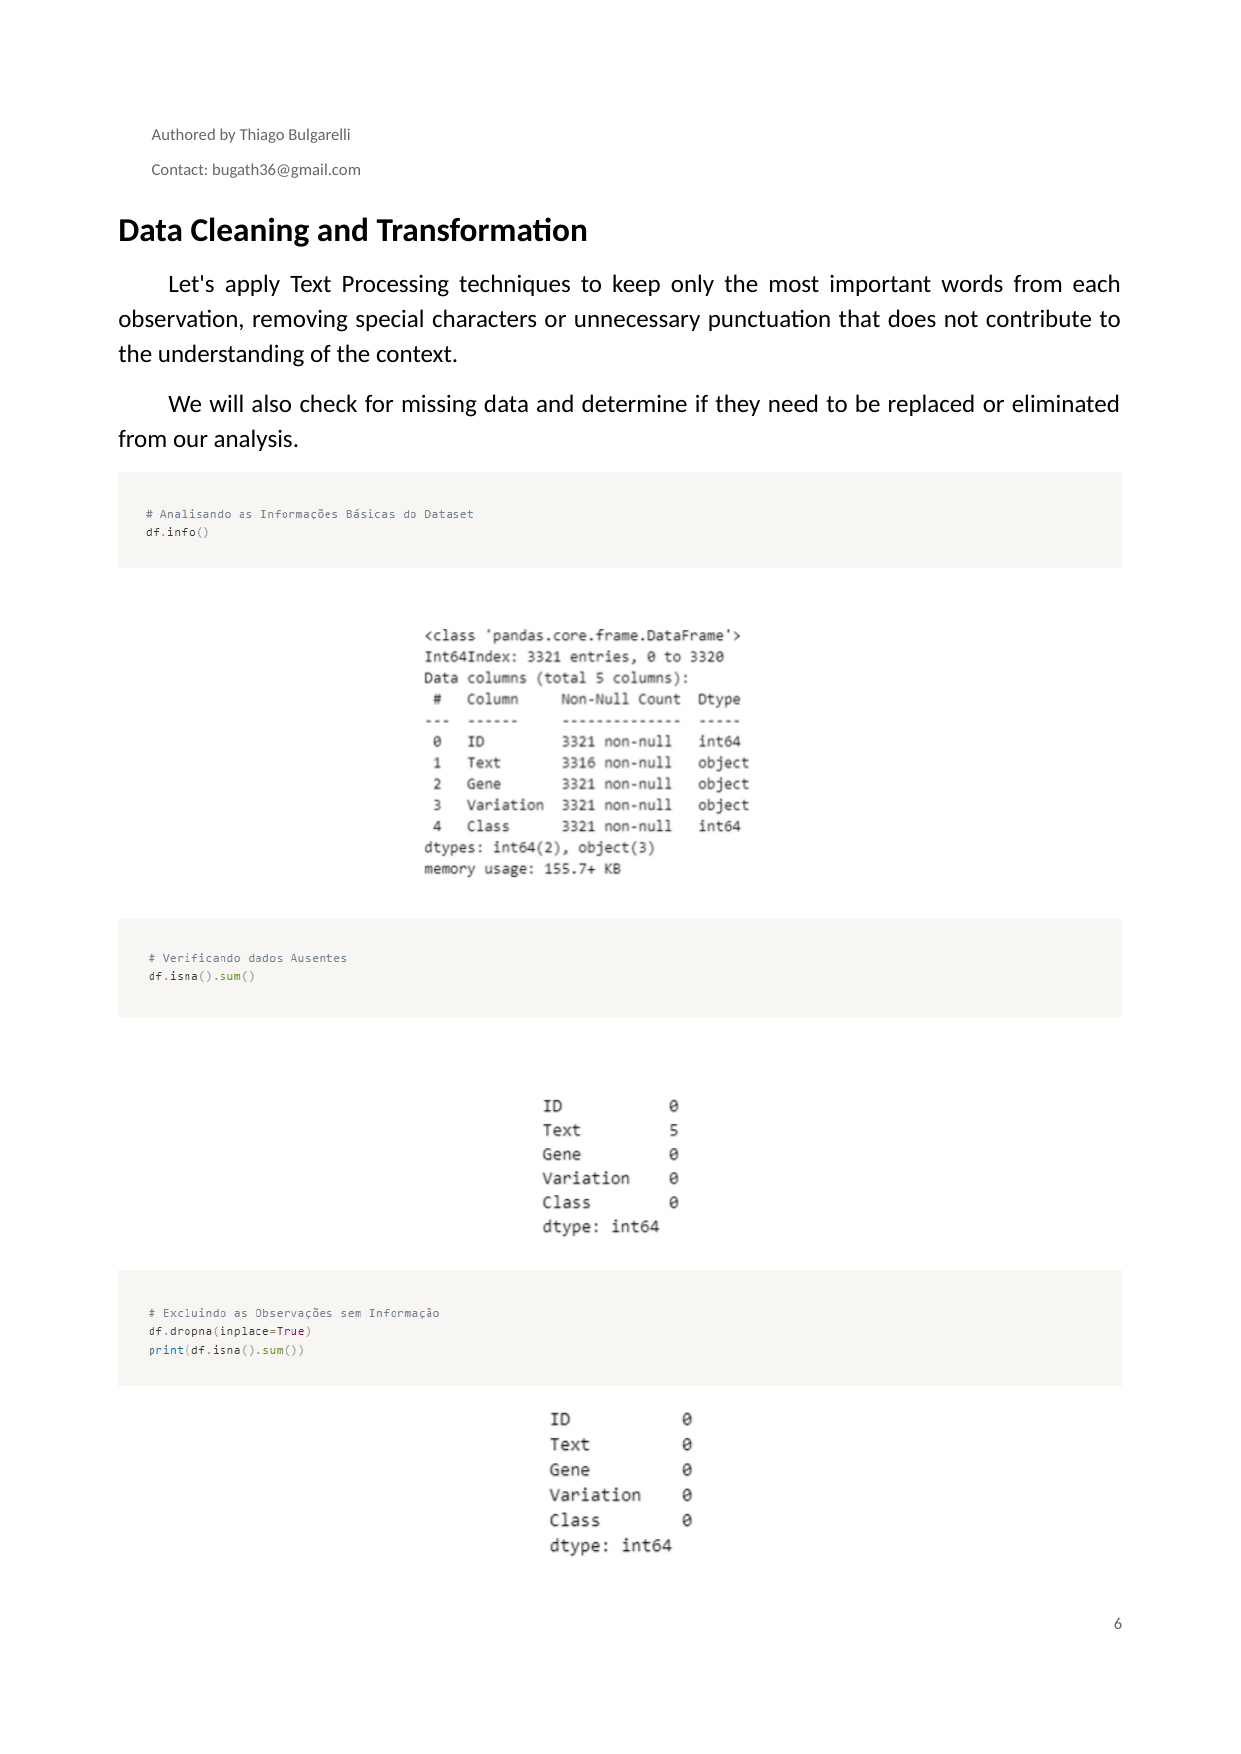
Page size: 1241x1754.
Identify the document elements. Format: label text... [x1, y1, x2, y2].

picture [118, 1268, 1123, 1386]
text Let's apply Text Processing techniques to keep only the most important words from each observation, removing special characters or unnecessary punctuation that does not contribute to the understanding of the context. [118, 268, 1122, 369]
text We will also check for missing data and determine if they need to be replaced or eliminated from our analysis. [118, 388, 1122, 453]
subtitle Data Cleaning and Transformation [118, 209, 1122, 250]
picture [118, 919, 1123, 1017]
picture [118, 472, 1123, 568]
